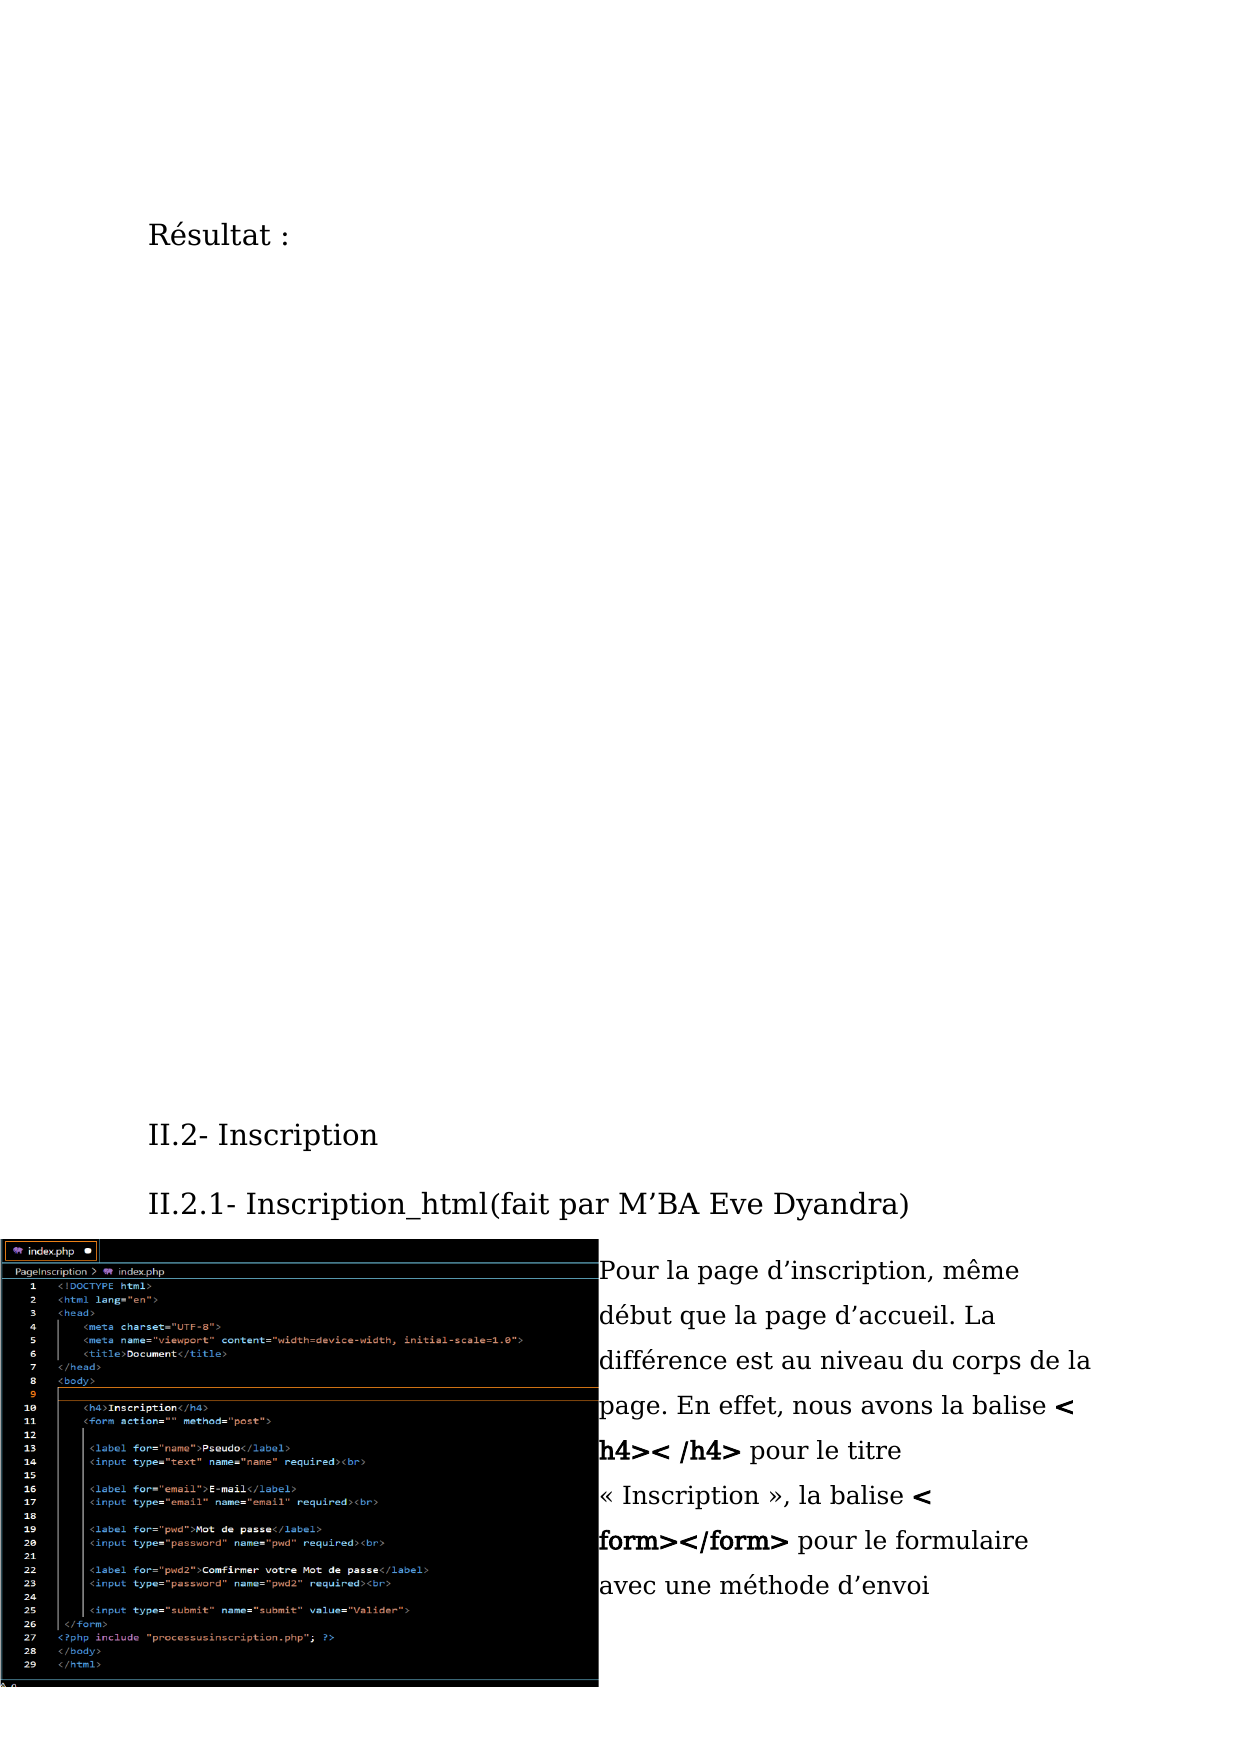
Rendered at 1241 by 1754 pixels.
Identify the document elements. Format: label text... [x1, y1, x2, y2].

text II.2.1- Inscription_html(fait par M’BA Eve Dyandra) [148, 1185, 1093, 1220]
text Pour la page d’inscription, même début que la page d’accueil. La différence est au niveau du corps de la page. En effet, nous avons la balise < h4>< /h4> pour le titre « Inscription », la balise < form></form> pour le formulaire avec une méthode d’envoi [599, 1254, 1093, 1599]
text II.2- Inscription [148, 1116, 1093, 1151]
text Résultat : [148, 217, 1093, 252]
